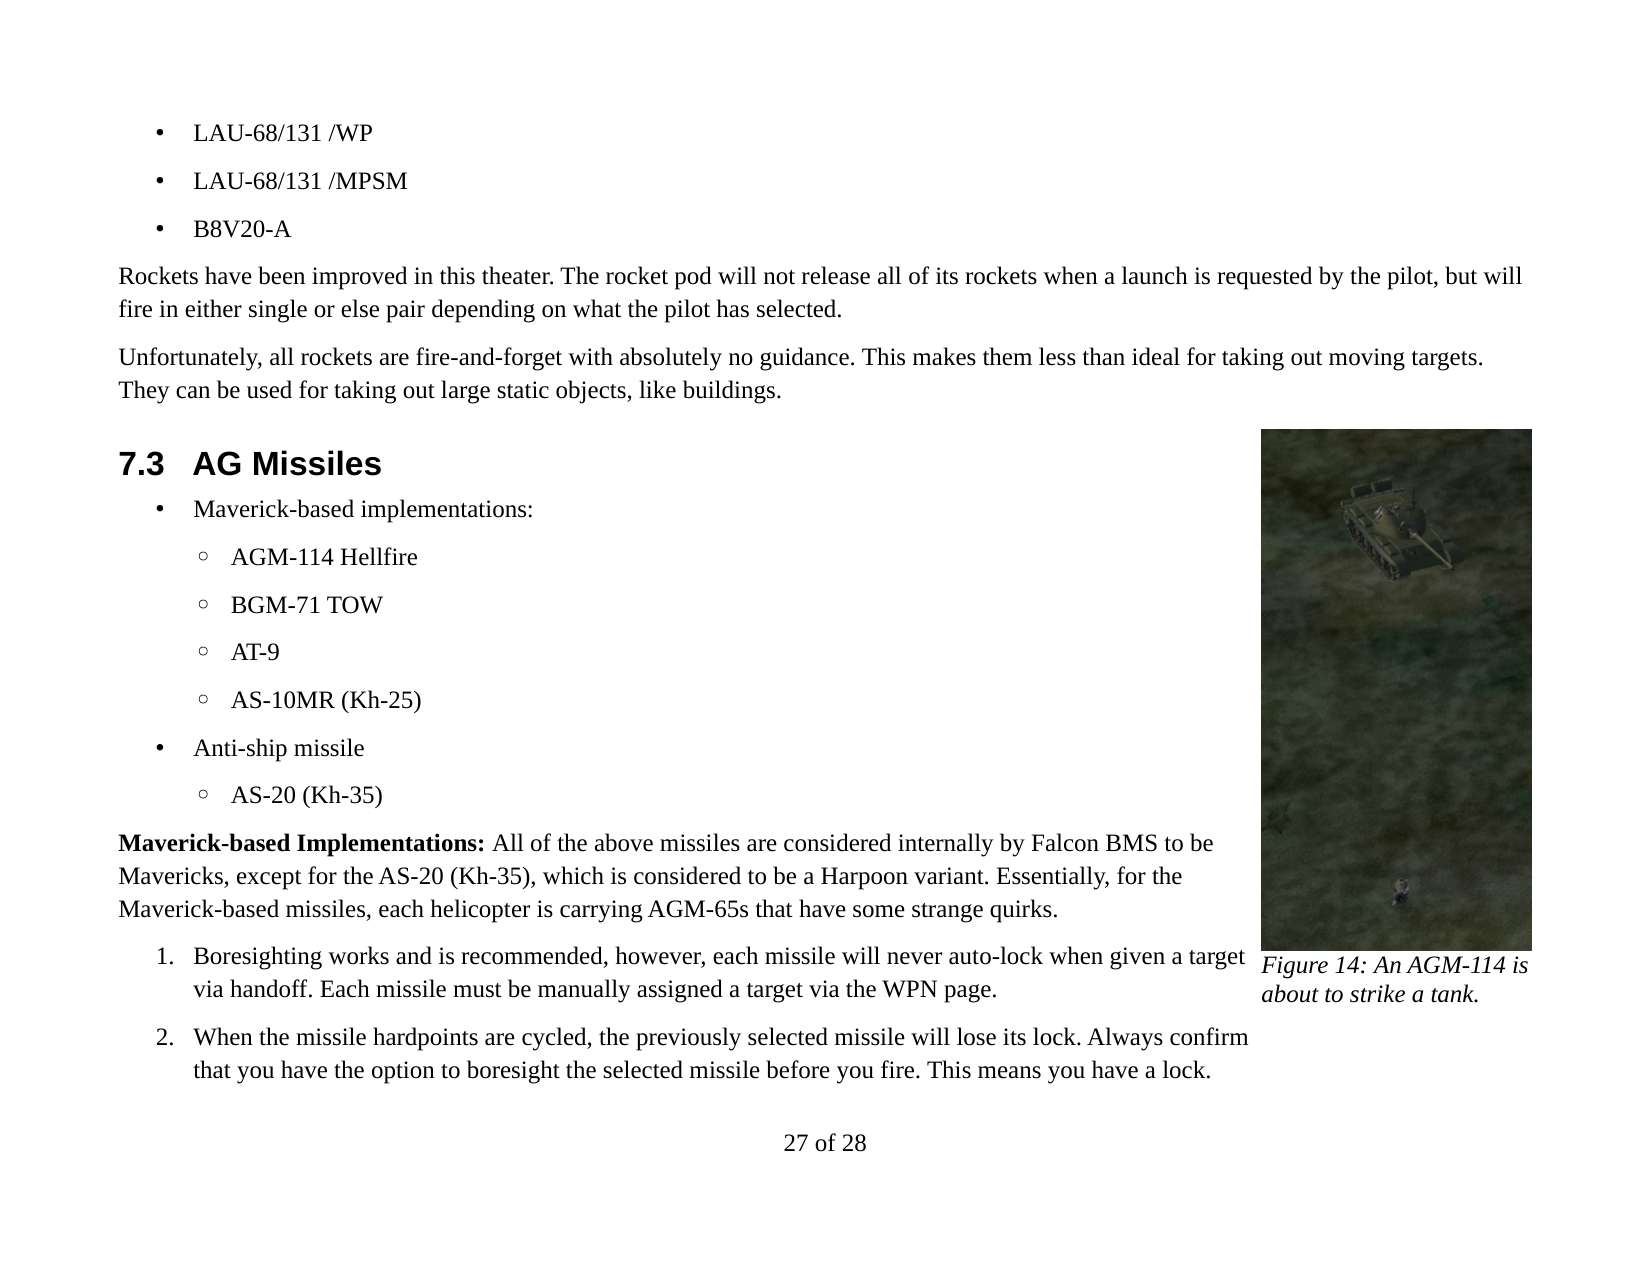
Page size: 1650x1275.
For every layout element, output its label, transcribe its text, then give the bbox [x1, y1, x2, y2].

list AS-20 (Kh-35) [193, 780, 1261, 809]
list BGM-71 TOW [193, 590, 1261, 618]
subtitle [1261, 1008, 1532, 1027]
list Boresighting works and is recommended, however, each missile will never auto-lock when given a target via handoff. Each missile must be manually assigned a target via the WPN page. [156, 941, 1261, 1003]
list When the missile hardpoints are cycled, the previously selected missile will lose its lock. Always confirm that you have the option to boresight the selected missile before you fire. This means you have a lock. [156, 1022, 1532, 1084]
text Maverick-based Implementations: All of the above missiles are considered internally by Falcon BMS to be Mavericks, except for the AS-20 (Kh-35), which is considered to be a Harpoon variant. Essentially, for the Maverick-based missiles, each helicopter is carrying AGM-65s that have some strange quirks. [118, 828, 1261, 923]
list AT-9 [193, 637, 1261, 666]
text Rockets have been improved in this theater. The rocket pod will not release all of its rockets when a launch is requested by the pilot, but will fire in either single or else pair depending on what the pilot has selected. [118, 261, 1532, 323]
list AGM-114 Hellfire [193, 542, 1261, 571]
text Unfortunately, all rockets are fire-and-forget with absolutely no guidance. This makes them less than ideal for taking out moving targets. They can be used for taking out large static objects, like buildings. [118, 342, 1532, 404]
subtitle AG Missiles [118, 443, 1261, 482]
picture [1261, 429, 1532, 951]
list LAU-68/131 /MPSM [156, 166, 1532, 195]
list Anti-ship missile [156, 733, 1261, 761]
list LAU-68/131 /WP [156, 118, 1532, 147]
text Figure 14: An AGM-114 is about to strike a tank. [1261, 951, 1532, 1008]
list Maverick-based implementations: [156, 494, 1261, 523]
list AS-10MR (Kh-25) [193, 685, 1261, 714]
list B8V20-A [156, 214, 1532, 242]
